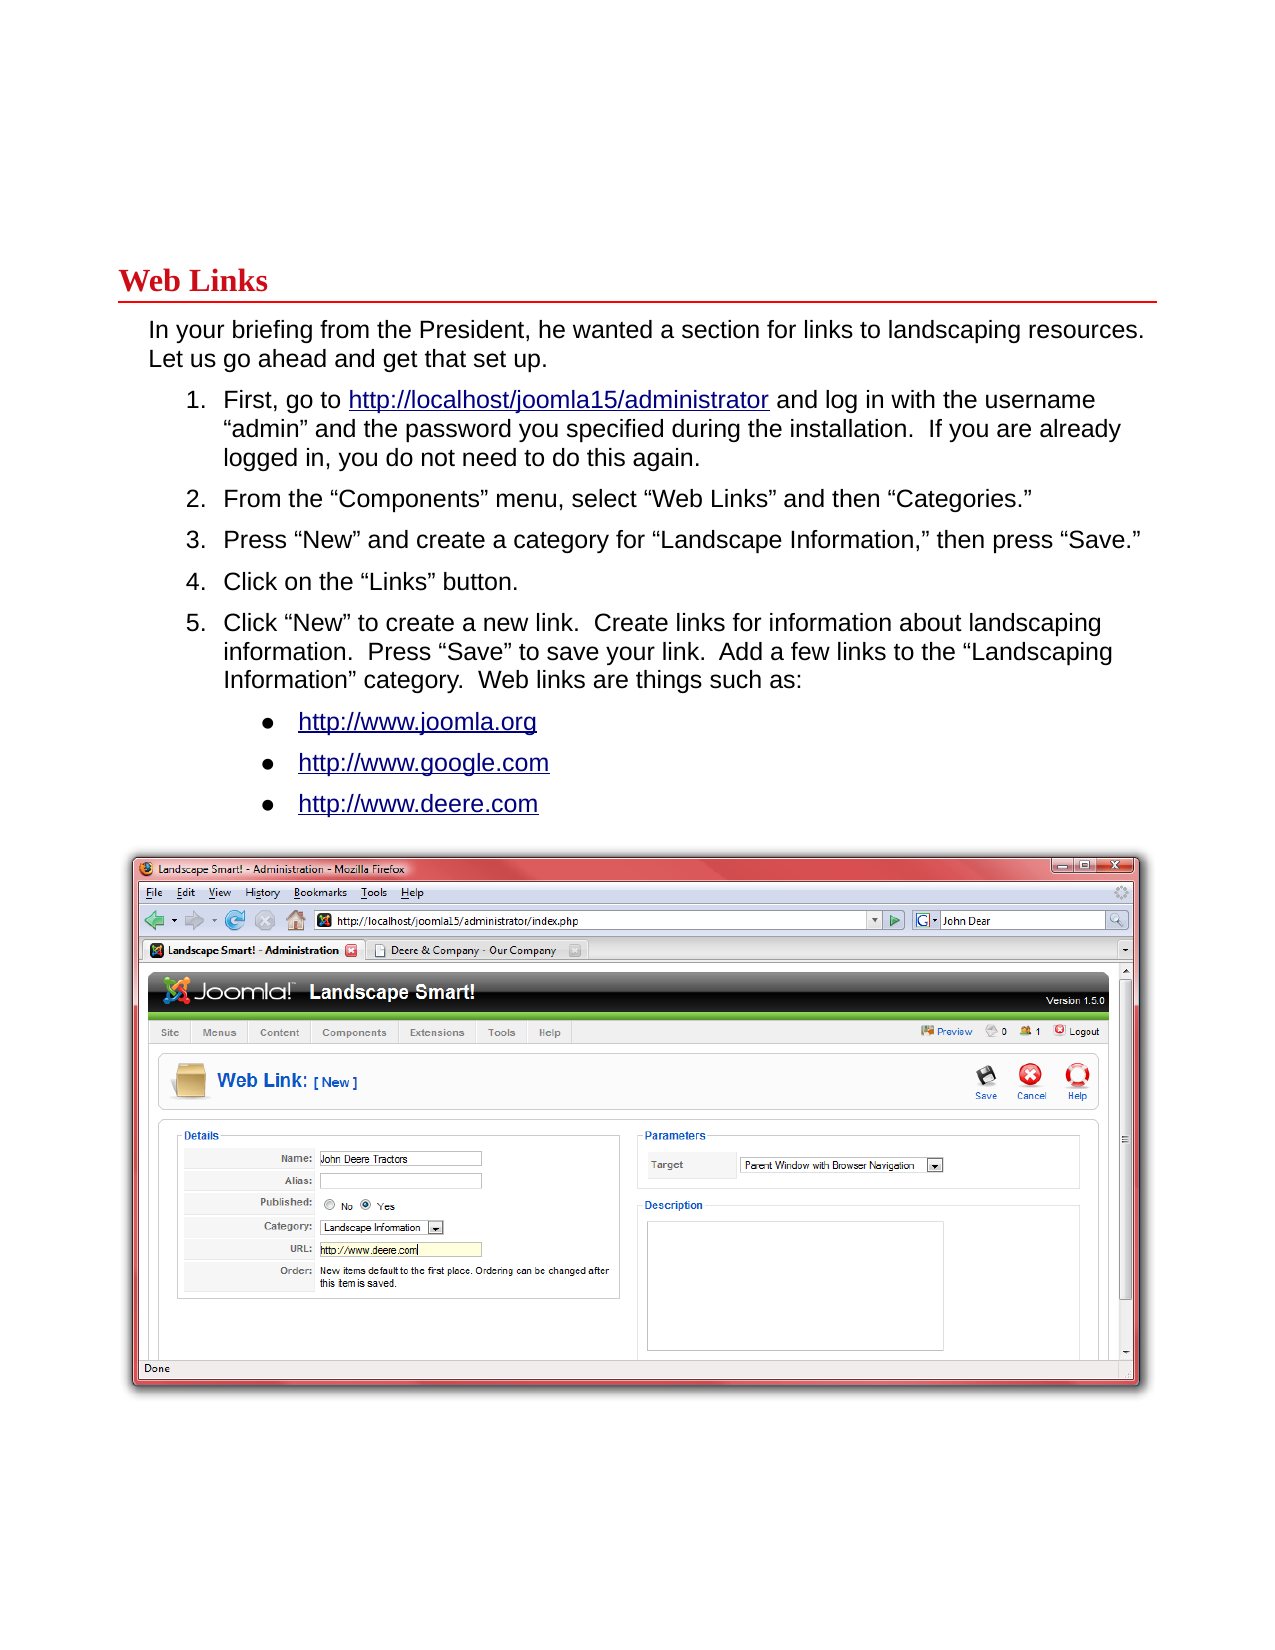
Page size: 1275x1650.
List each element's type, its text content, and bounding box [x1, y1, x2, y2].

list Click “New” to create a new link. Create links for information about landscaping information. Press “Save” to save your link. Add a few links to the “Landscaping Information” category. Web links are things such as: [186, 608, 1157, 694]
picture [119, 844, 1156, 1402]
subtitle Web Links [118, 262, 1157, 301]
text In your briefing from the President, he wanted a section for links to landscaping resources. Let us go ahead and get that set up. [148, 315, 1157, 373]
list http://www.deere.com [261, 789, 1157, 818]
list Press “New” and create a category for “Landscape Information,” then press “Save.” [186, 525, 1157, 554]
list First, go to http://localhost/joomla15/administrator and log in with the username “admin” and the password you specified during the installation. If you are already logged in, you do not need to do this again. [186, 385, 1157, 472]
list http://www.google.com [261, 748, 1157, 777]
list Click on the “Links” button. [186, 567, 1157, 595]
list http://www.joomla.org [261, 707, 1157, 735]
list From the “Components” menu, select “Web Links” and then “Categories.” [186, 484, 1157, 513]
